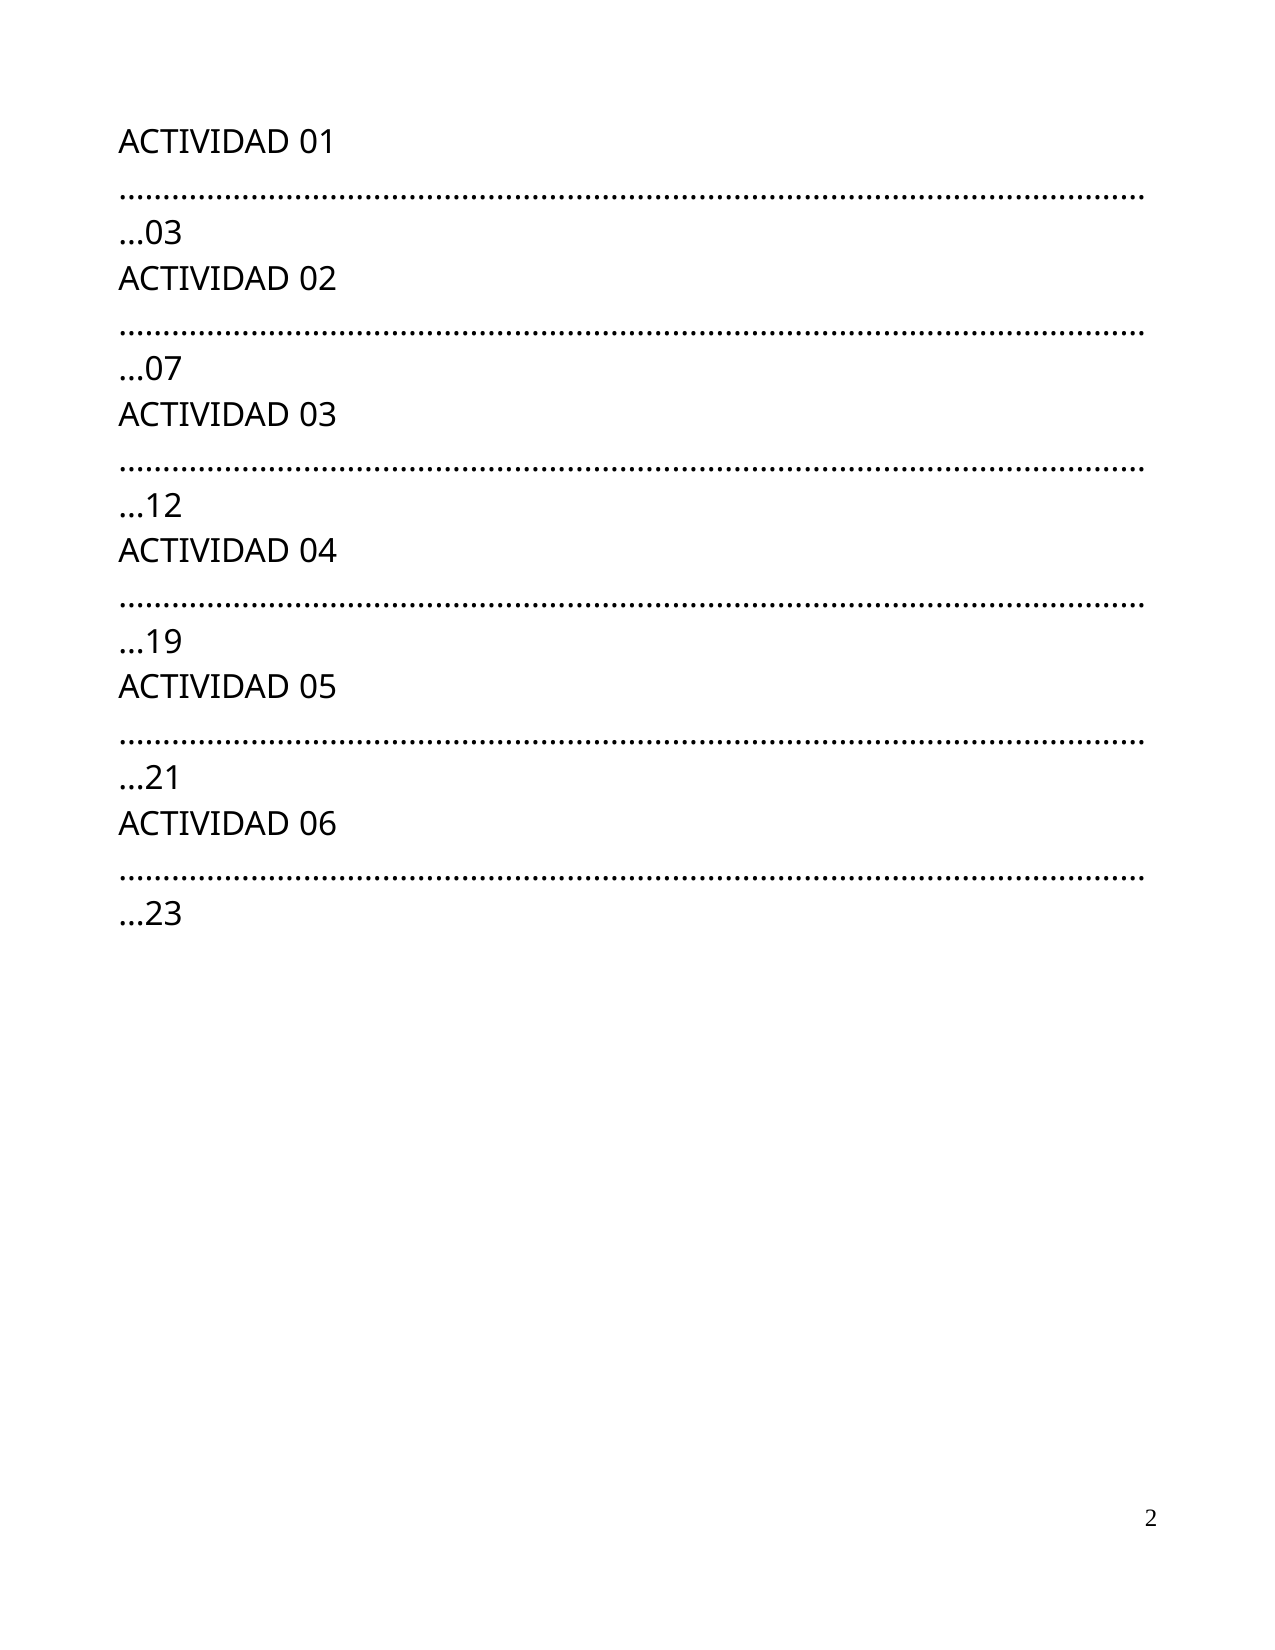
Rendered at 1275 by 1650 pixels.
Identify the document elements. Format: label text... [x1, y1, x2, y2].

text ACTIVIDAD 02 …………………………………………………………………………………………………………07 [118, 254, 1157, 391]
text ACTIVIDAD 03 …………………………………………………………………………………………………………12 [118, 391, 1157, 527]
text ACTIVIDAD 04 …………………………………………………………………………………………………………19 [118, 527, 1157, 663]
text ACTIVIDAD 01 …………………………………………………………………………………………………………03 [118, 118, 1157, 254]
text ACTIVIDAD 06 …………………………………………………………………………………………………………23 [118, 799, 1157, 936]
text ACTIVIDAD 05 …………………………………………………………………………………………………………21 [118, 663, 1157, 799]
